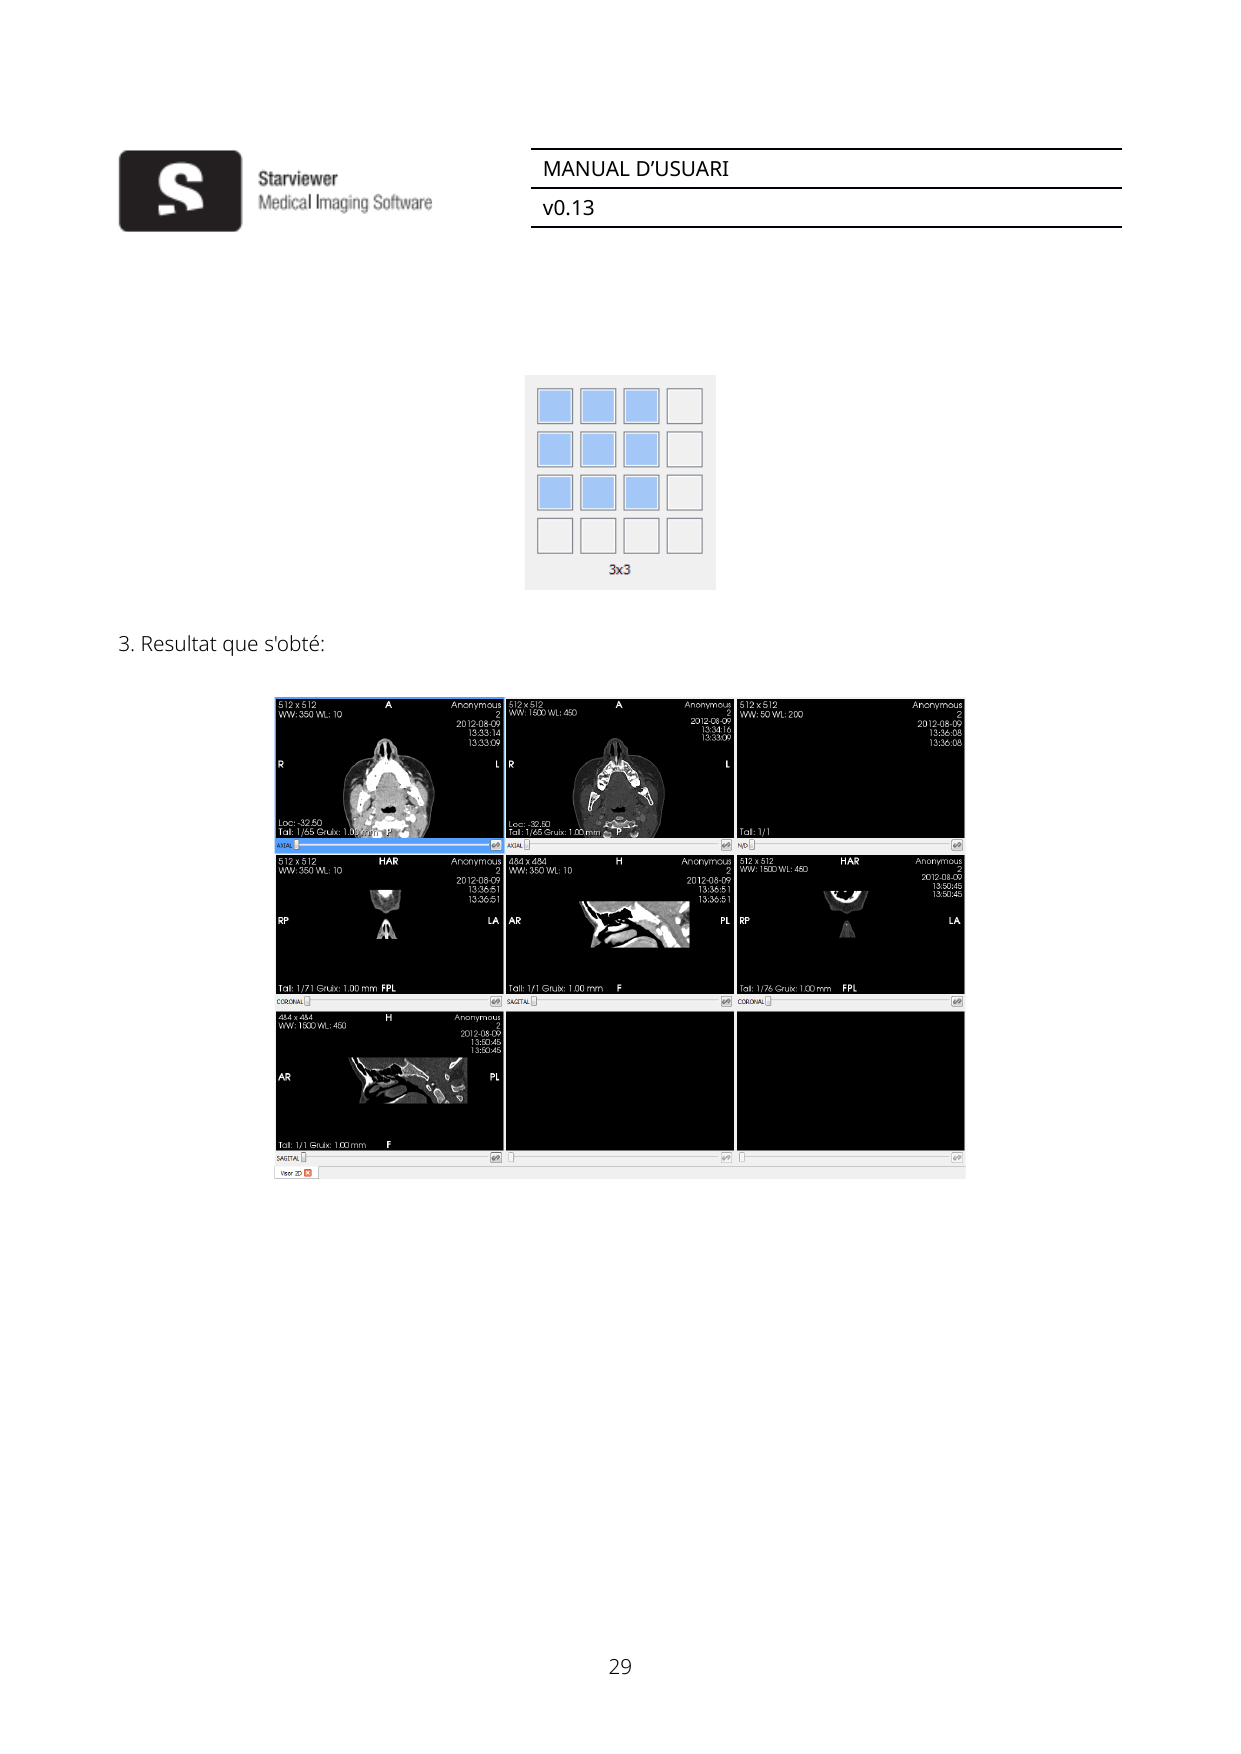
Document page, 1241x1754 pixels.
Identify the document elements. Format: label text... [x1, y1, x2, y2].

text 3. Resultat que s'obté: [118, 629, 1122, 658]
picture [524, 375, 716, 590]
picture [274, 697, 966, 1179]
